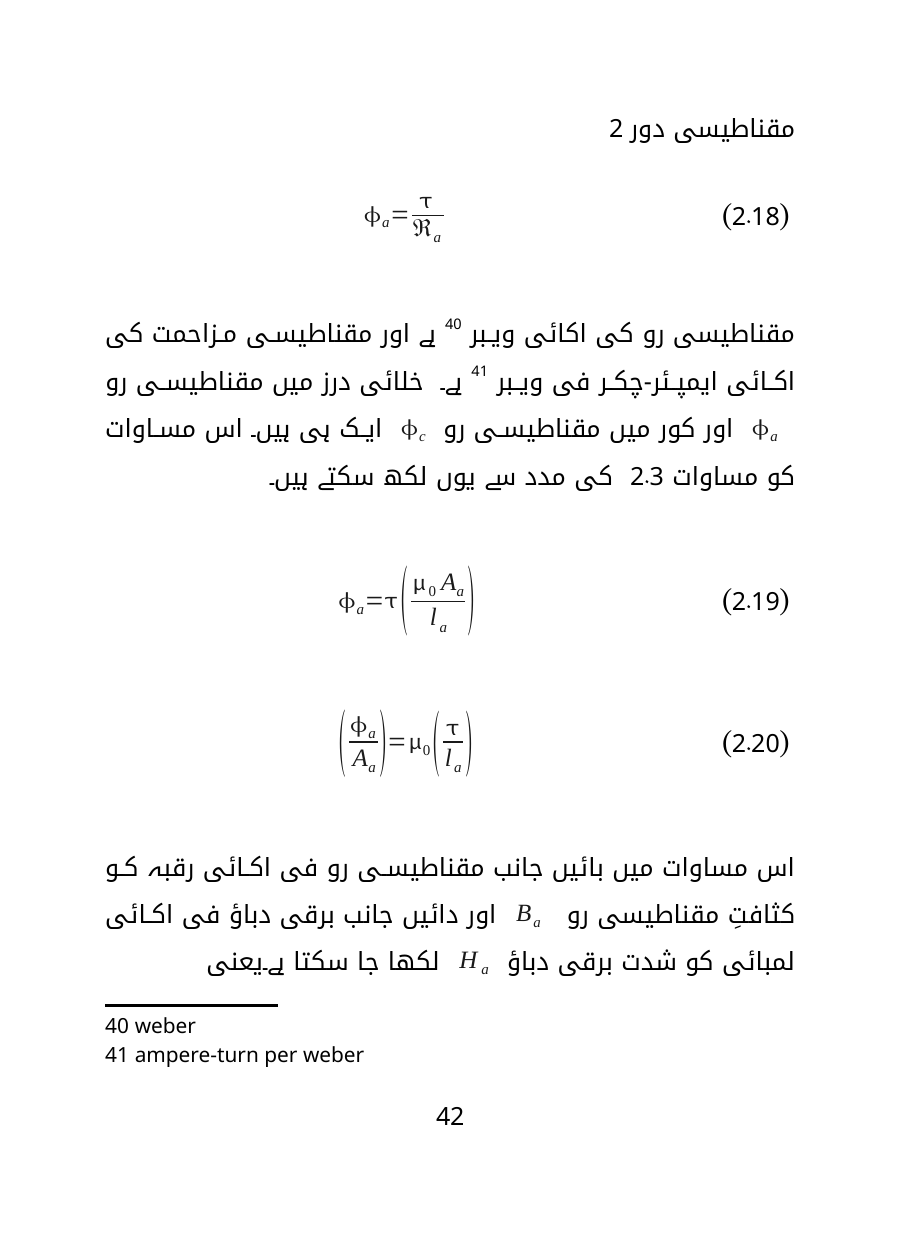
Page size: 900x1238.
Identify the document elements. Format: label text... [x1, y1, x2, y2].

table_header (2.19) [700, 559, 795, 656]
table_header [105, 559, 700, 656]
text ampere-turn per weber [105, 1040, 795, 1068]
table_header (2.18) [694, 183, 795, 264]
table_header (2.20) [699, 703, 795, 797]
table_header [105, 703, 699, 797]
table_header [105, 183, 694, 264]
text مقناطیسی رو کی اکائی ویبر ہے اور مقناطیسی مزاحمت کی اکائی ایمپئر-چکر فی ویبر ہے۔ خلائی درز میں مقناطیسی رواور کور میں مقناطیسی روایک ہی ہیں۔ اس مساوات کو مساوات 2.3 کی مدد سے یوں لکھ سکتے ہیں۔ [105, 311, 795, 500]
text اس مساوات میں بائیں جانب مقناطیسی رو فی اکائی رقبہ کو کثافتِ مقناطیسی رو اور دائیں جانب برقی دباؤ فی اکائی لمبائی کو شدت برقی دباؤلکھا جا سکتا ہے۔یعنی [105, 844, 795, 986]
text weber [105, 1012, 795, 1040]
